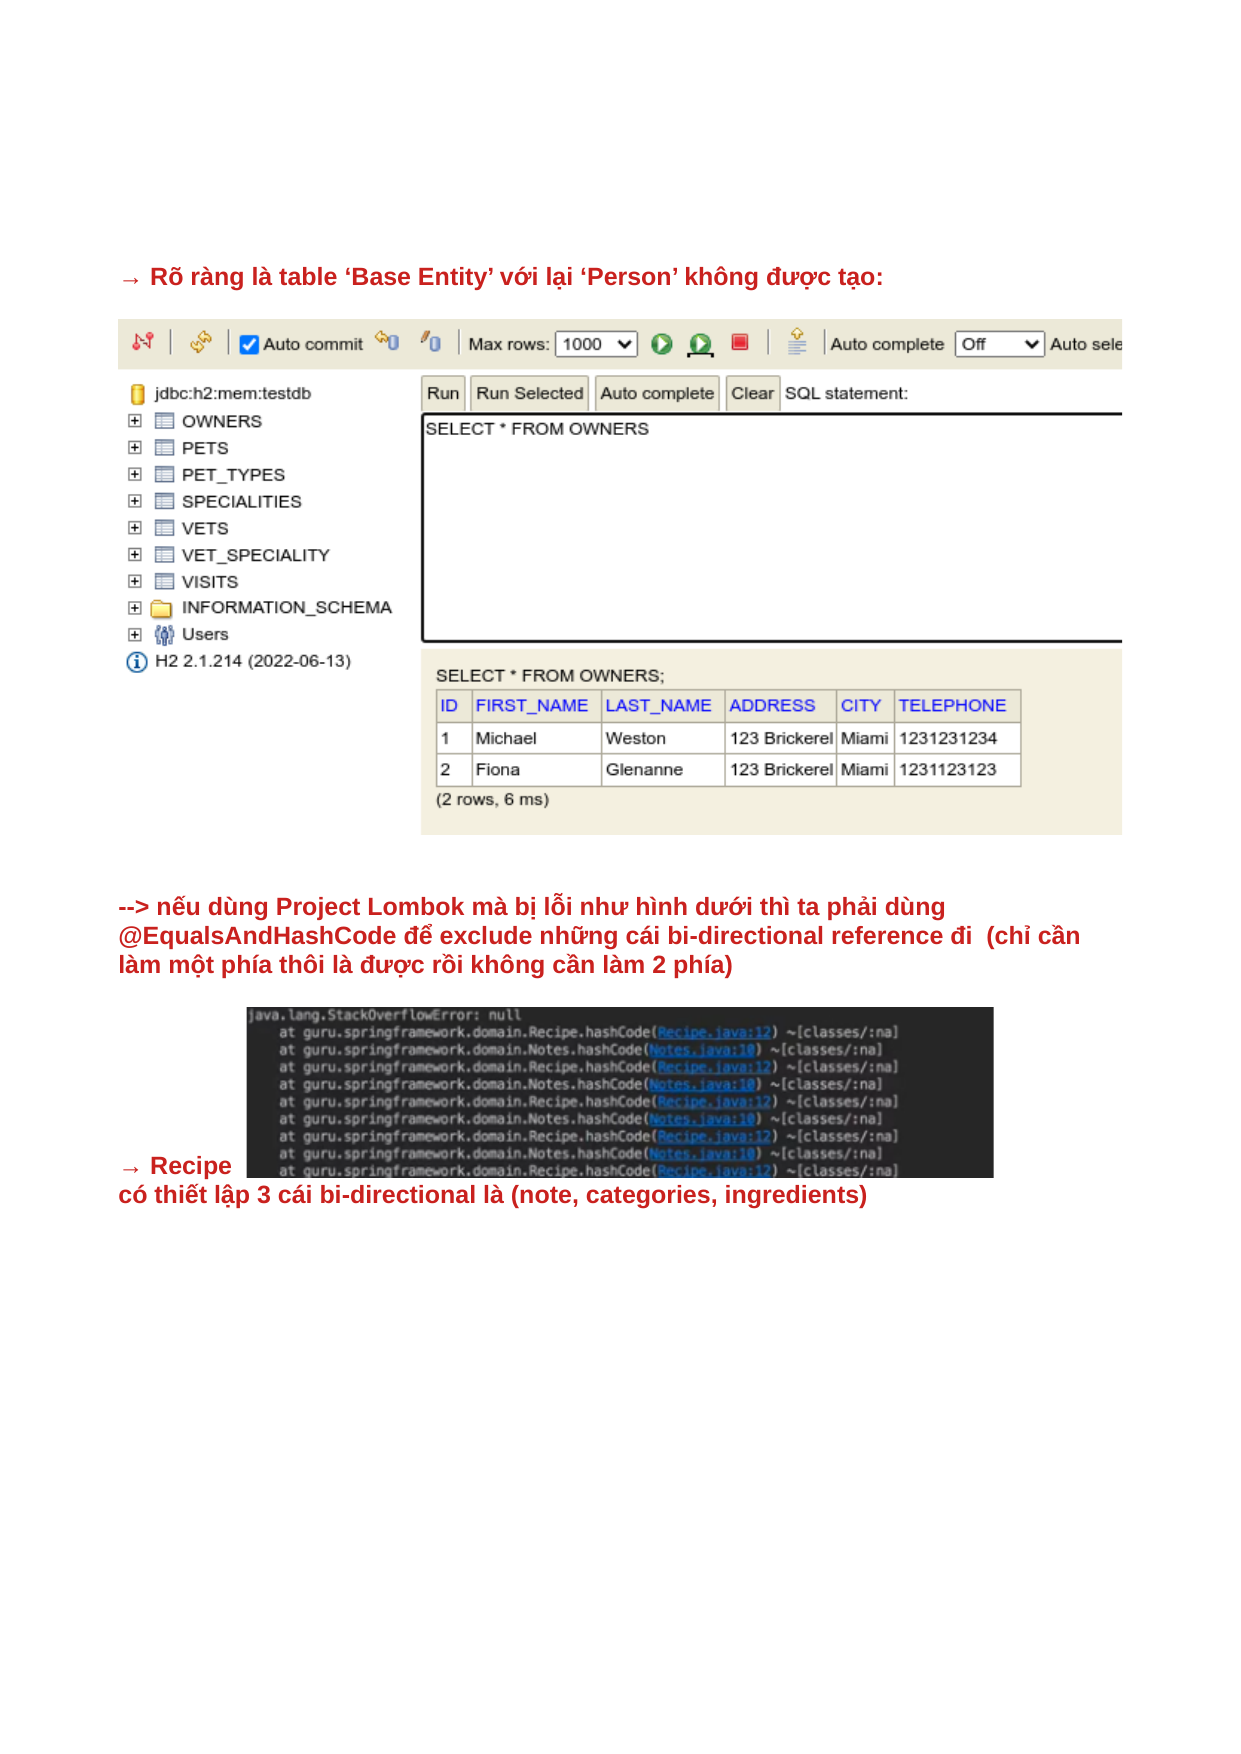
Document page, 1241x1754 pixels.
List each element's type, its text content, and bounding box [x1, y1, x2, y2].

picture [118, 319, 1123, 835]
picture [246, 1007, 994, 1178]
text → Recipe có thiết lập 3 cái bi-directional là (note, categories, ingredients) [118, 1151, 1122, 1208]
text → Rõ ràng là table ‘Base Entity’ với lại ‘Person’ không được tạo: [118, 262, 1122, 291]
text --> nếu dùng Project Lombok mà bị lỗi như hình dưới thì ta phải dùng @EqualsAndHashCode để exclude những cái bi-directional reference đi (chỉ cần làm một phía thôi là được rồi không cần làm 2 phía) [118, 892, 1122, 978]
